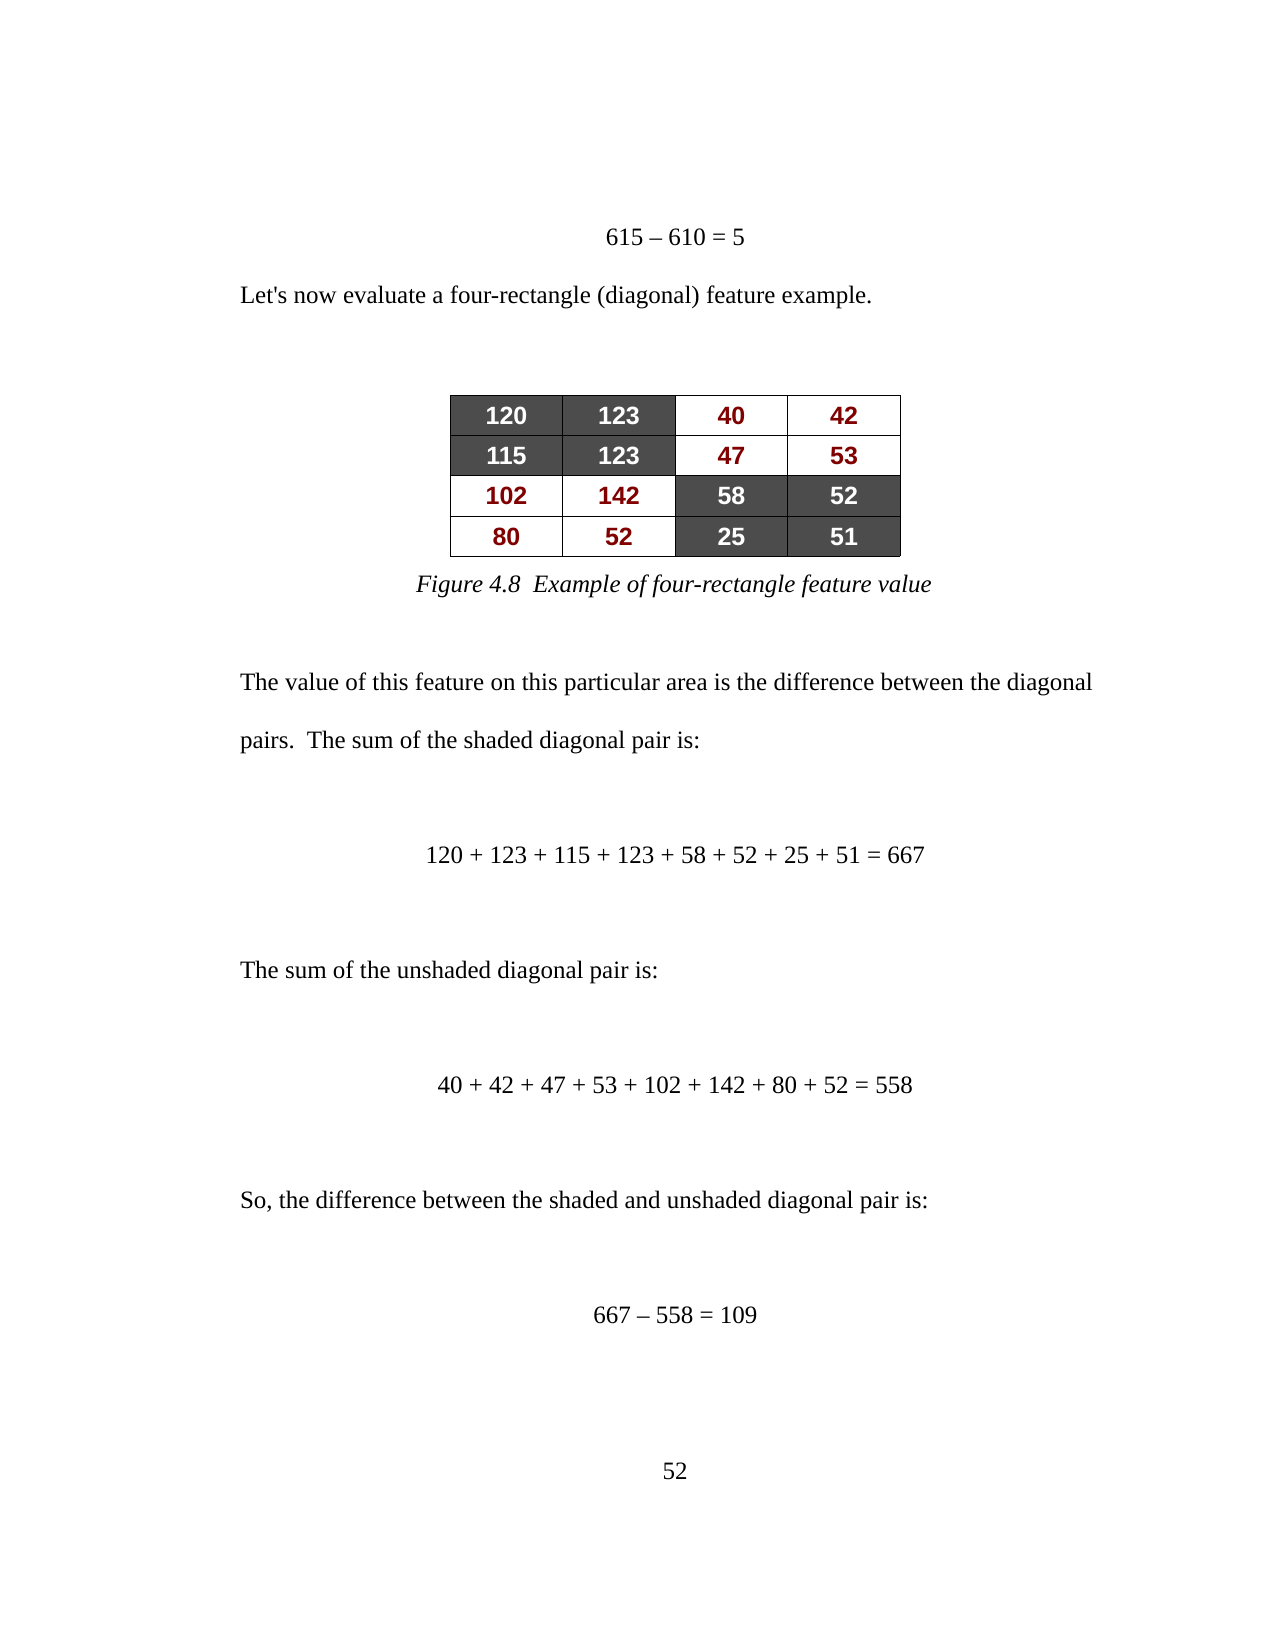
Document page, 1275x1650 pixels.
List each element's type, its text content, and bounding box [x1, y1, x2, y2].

text 667 – 558 = 109 [240, 1300, 1110, 1329]
text Figure 4.8 Example of four-rectangle feature value [240, 569, 1110, 597]
text So, the difference between the shaded and unshaded diagonal pair is: [240, 1185, 1110, 1214]
text 40 + 42 + 47 + 53 + 102 + 142 + 80 + 52 = 558 [240, 1070, 1110, 1099]
table_cell 102 [451, 476, 562, 516]
text 615 – 610 = 5 [240, 222, 1110, 251]
table_cell 52 [563, 517, 675, 556]
table_header 123 [563, 396, 675, 435]
table_cell 51 [788, 517, 900, 556]
table_header 120 [451, 396, 562, 435]
table_header 42 [788, 396, 900, 435]
table_cell 53 [788, 436, 900, 475]
table_cell 52 [788, 476, 900, 516]
table_cell 58 [676, 476, 787, 516]
table_header 40 [676, 396, 787, 435]
table_cell 142 [563, 476, 675, 516]
table_cell 25 [676, 517, 787, 556]
text The value of this feature on this particular area is the difference between the diagonal pairs. The sum of the shaded diagonal pair is: [240, 667, 1110, 754]
text The sum of the unshaded diagonal pair is: [240, 955, 1110, 984]
table_cell 115 [451, 436, 562, 475]
table_cell 80 [451, 517, 562, 556]
text Let's now evaluate a four-rectangle (diagonal) feature example. [240, 280, 1110, 308]
text 120 + 123 + 115 + 123 + 58 + 52 + 25 + 51 = 667 [240, 840, 1110, 869]
table_cell 47 [676, 436, 787, 475]
table_cell 123 [563, 436, 675, 475]
